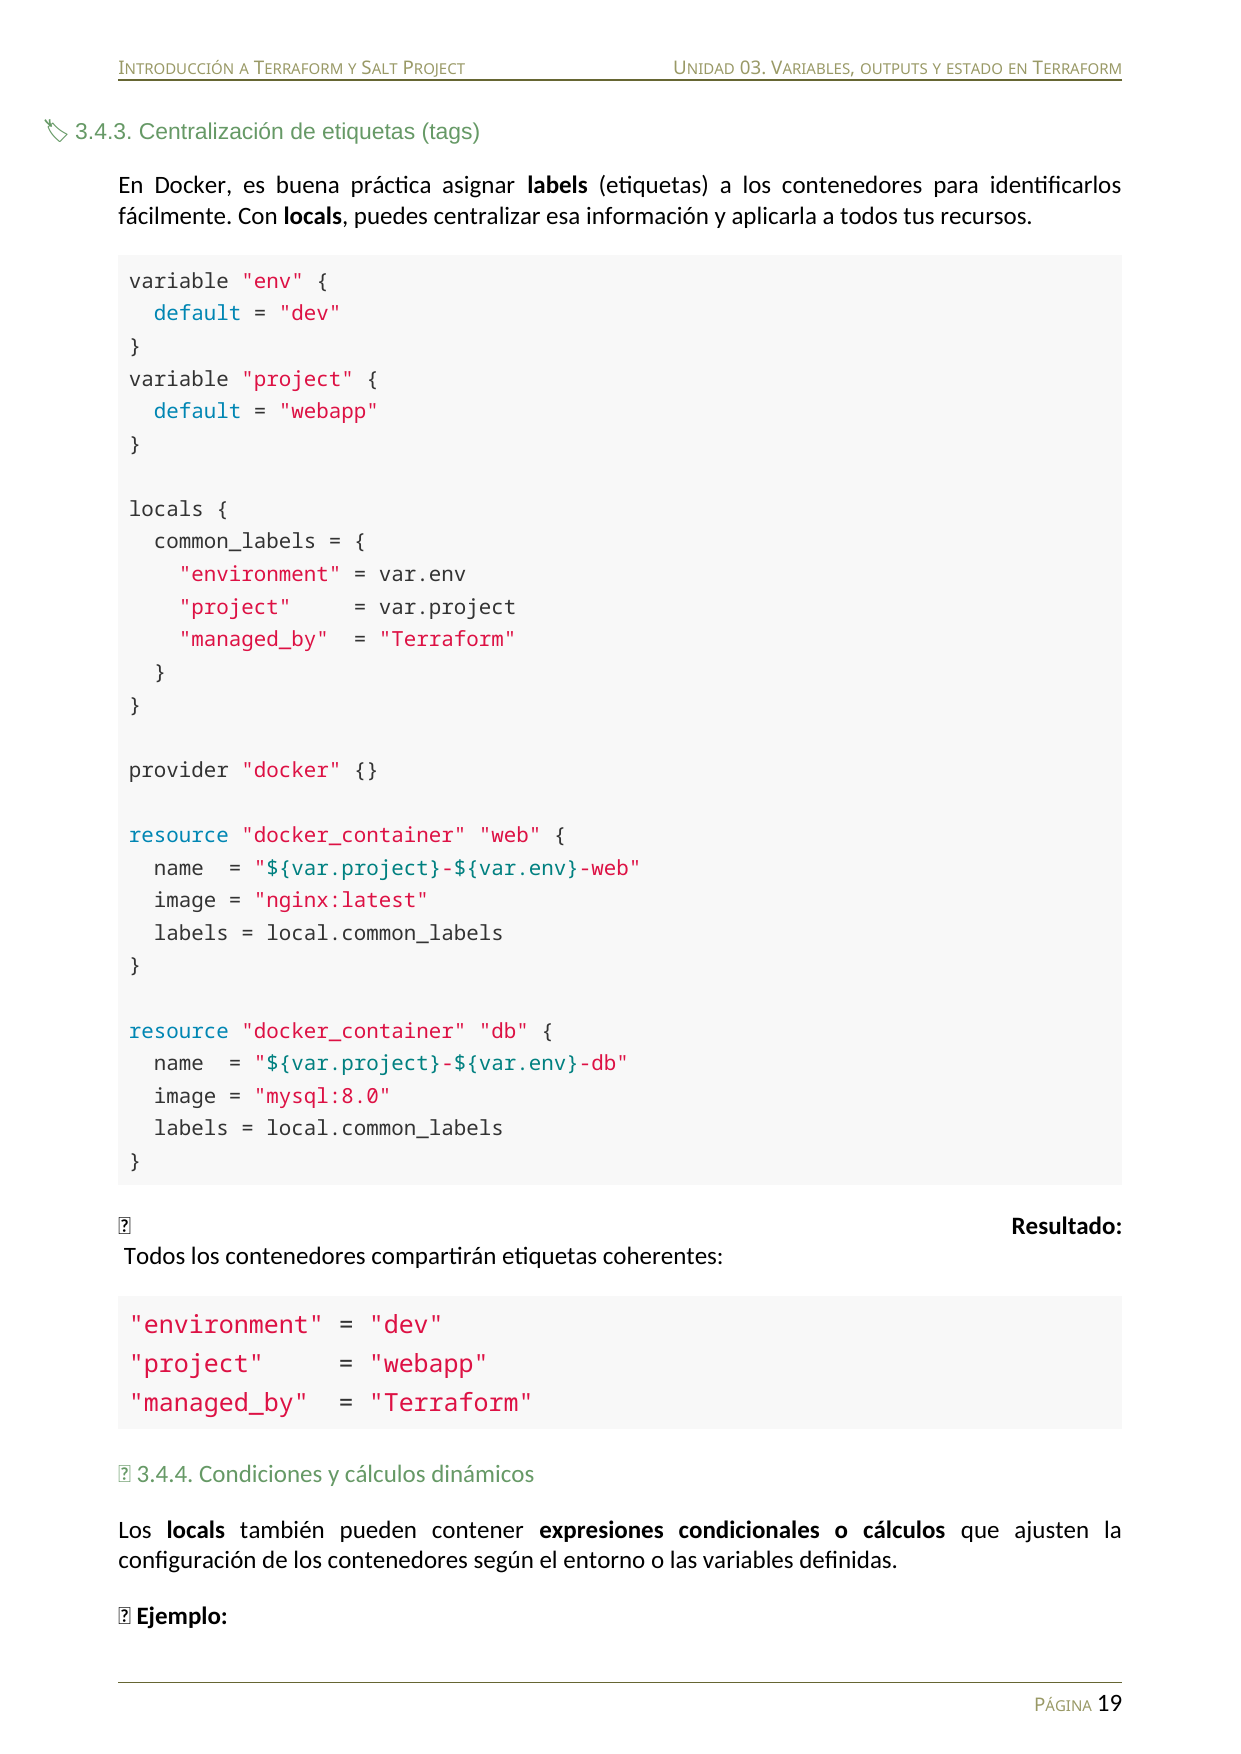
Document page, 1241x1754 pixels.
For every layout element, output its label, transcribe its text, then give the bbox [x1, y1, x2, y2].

subtitle 🔤 3.4.4. Condiciones y cálculos dinámicos [118, 1458, 1122, 1489]
subtitle 🏷️ 3.4.3. Centralización de etiquetas (tags) [43, 118, 1122, 144]
text En Docker, es buena práctica asignar labels (etiquetas) a los contenedores para identificarlos fácilmente. Con locals, puedes centralizar esa información y aplicarla a todos tus recursos. [118, 169, 1122, 230]
text ✅ Resultado: Todos los contenedores compartirán etiquetas coherentes: [118, 1210, 1122, 1271]
table_header "environment" = "dev" "project" = "webapp" "managed_by" = "Terraform" [118, 1296, 1122, 1429]
text 💡 Ejemplo: [118, 1600, 1122, 1631]
text Los locals también pueden contener expresiones condicionales o cálculos que ajusten la configuración de los contenedores según el entorno o las variables definidas. [118, 1514, 1122, 1575]
table_header variable "env" { default = "dev" } variable "project" { default = "webapp" } locals { common_labels = { "environment" = var.env "project" = var.project "managed_by" = "Terraform" } } provider "docker" {} resource "docker_container" "web" { name = "${var.project}-${var.env}-web" image = "nginx:latest" labels = local.common_labels } resource "docker_container" "db" { name = "${var.project}-${var.env}-db" image = "mysql:8.0" labels = local.common_labels } [118, 255, 1122, 1185]
